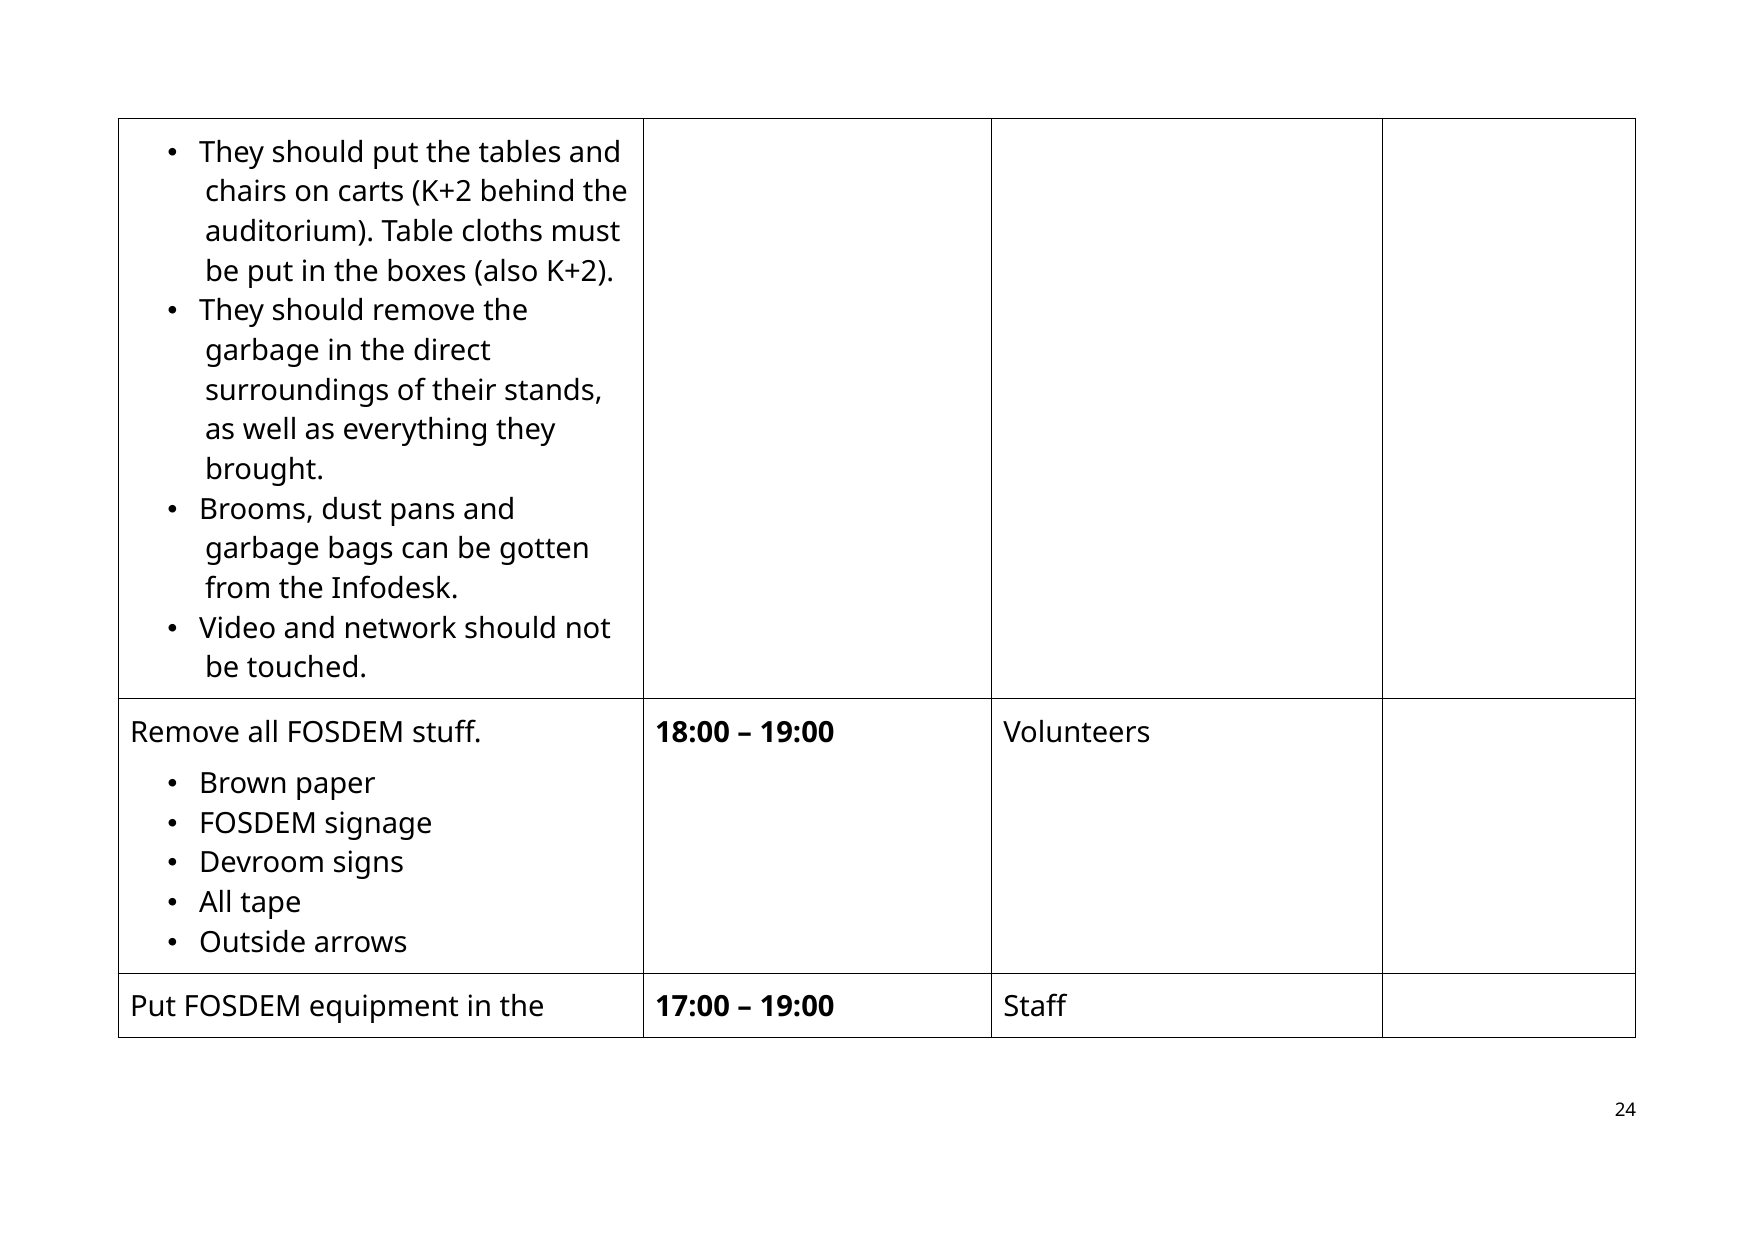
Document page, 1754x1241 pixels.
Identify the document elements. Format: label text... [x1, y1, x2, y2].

table_cell Put FOSDEM equipment in the [119, 974, 643, 1037]
table_cell Remove all FOSDEM stuff. Brown paper FOSDEM signage Devroom signs All tape Outside arrows [119, 699, 643, 972]
table_cell [644, 119, 991, 698]
table_cell 17:00 – 19:00 [644, 974, 991, 1037]
table_cell [1383, 119, 1635, 698]
table_cell [1383, 974, 1635, 1037]
table_cell Do a round of all stands informing them of clean-up instructions. They should clean-up from 17:00 and finish by 18:00. They should put the tables and chairs on carts (K+2 behind the auditorium). Table cloths must be put in the boxes (also K+2). They should remove the garbage in the direct surroundings of their stands, as well as everything they brought. Brooms, dust pans and garbage bags can be gotten from the Infodesk. Video and network should not be touched. [119, 119, 643, 698]
table_cell Staff [992, 974, 1382, 1037]
table_cell [1383, 699, 1635, 972]
table_cell Volunteers [992, 699, 1382, 972]
table_cell 18:00 – 19:00 [644, 699, 991, 972]
table_cell [992, 119, 1382, 698]
